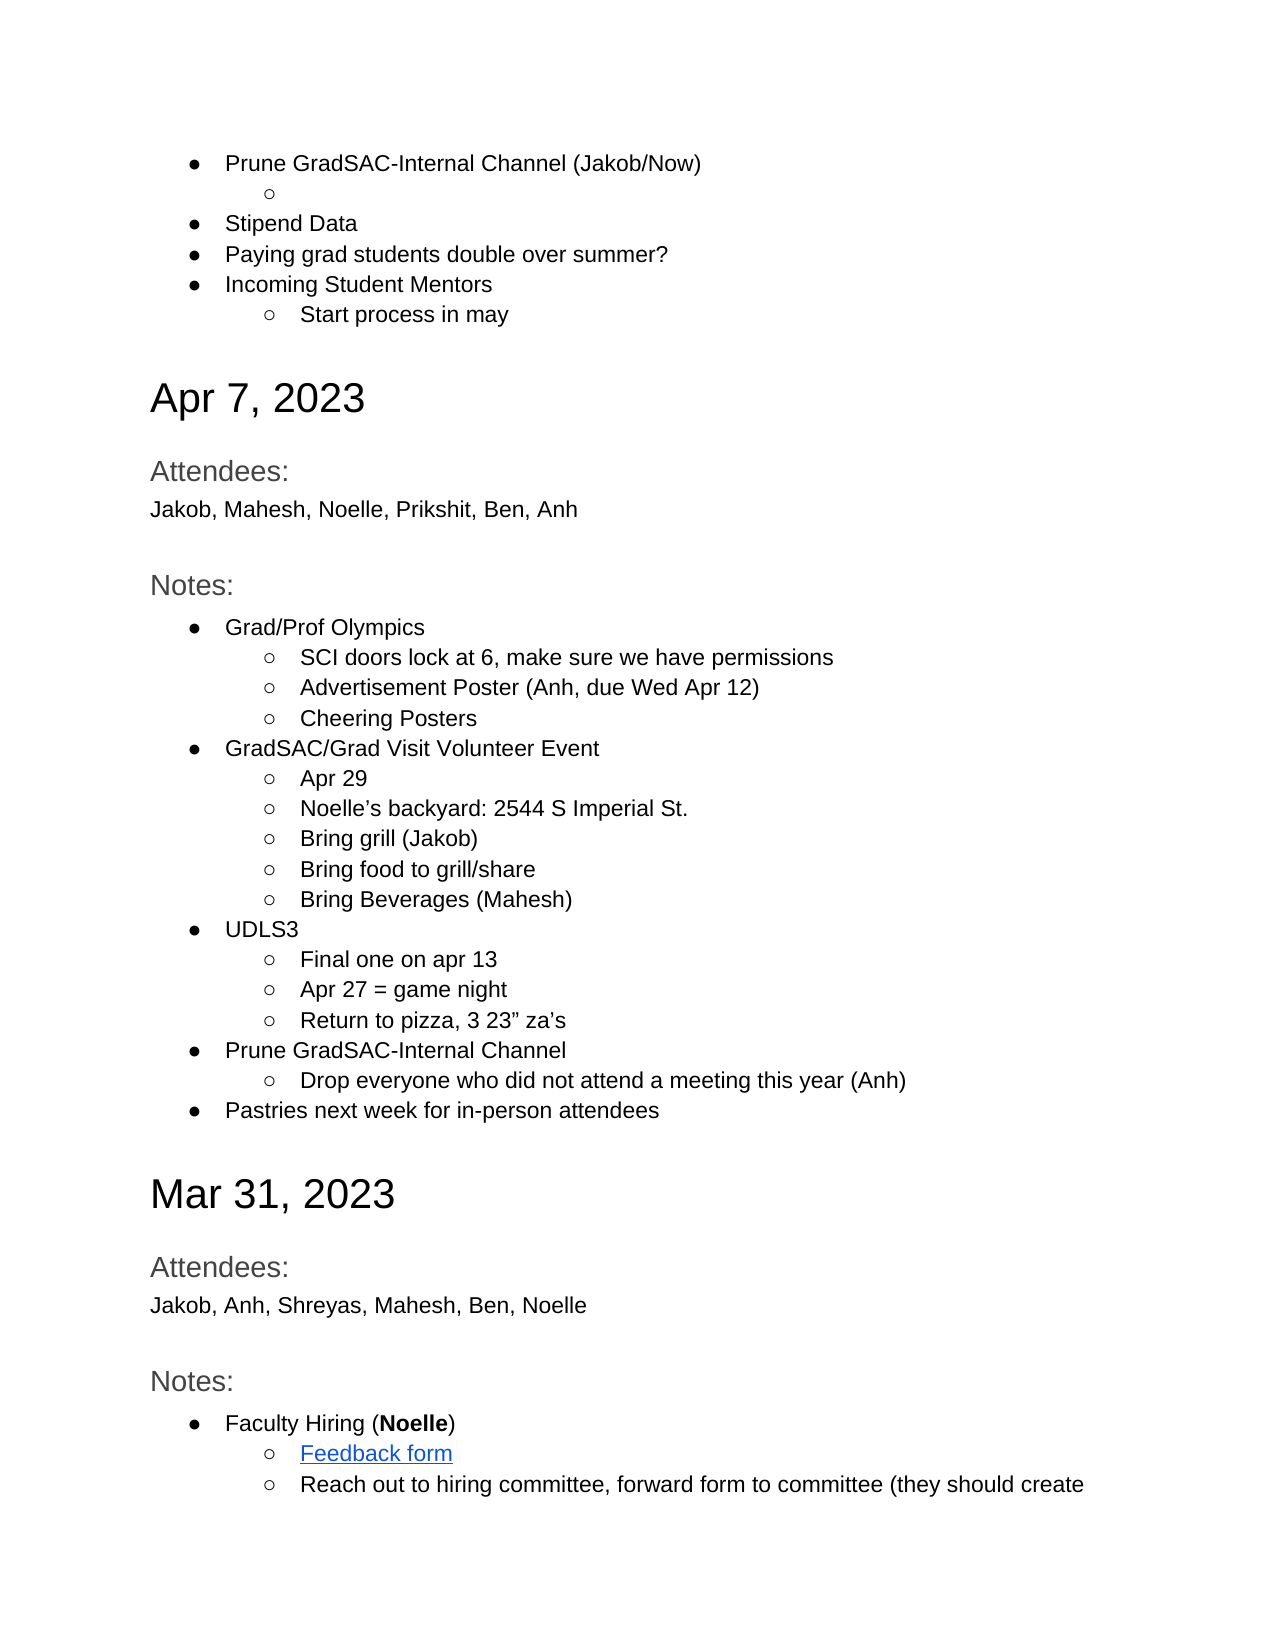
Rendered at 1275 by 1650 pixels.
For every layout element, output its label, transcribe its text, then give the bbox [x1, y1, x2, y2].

list UDLS3 [187, 916, 1125, 942]
list SCI doors lock at 6, make sure we have permissions [262, 644, 1125, 671]
list Apr 29 [262, 765, 1125, 791]
list Prune GradSAC-Internal Channel (Jakob/Now) [187, 150, 1125, 176]
list Drop everyone who did not attend a meeting this year (Anh) [262, 1067, 1125, 1093]
subtitle Notes: [150, 1364, 1125, 1398]
list Final one on apr 13 [262, 946, 1125, 973]
subtitle Apr 7, 2023 [150, 373, 1125, 421]
list Advertisement Poster (Anh, due Wed Apr 12) [262, 674, 1125, 701]
list Feedback form [262, 1440, 1125, 1467]
list Return to pizza, 3 23” za’s [262, 1007, 1125, 1033]
subtitle Attendees: [150, 454, 1125, 488]
list Apr 27 = game night [262, 976, 1125, 1003]
subtitle Notes: [150, 568, 1125, 601]
subtitle Mar 31, 2023 [150, 1169, 1125, 1217]
list Faculty Hiring (Noelle) [187, 1410, 1125, 1437]
list Prune GradSAC-Internal Channel [187, 1037, 1125, 1063]
list Incoming Student Mentors [187, 271, 1125, 297]
text Jakob, Mahesh, Noelle, Prikshit, Ben, Anh [150, 496, 1125, 522]
list Pastries next week for in-person attendees [187, 1097, 1125, 1124]
list Noelle’s backyard: 2544 S Imperial St. [262, 795, 1125, 822]
list Start process in may [262, 301, 1125, 327]
list Stipend Data [187, 210, 1125, 237]
list Paying grad students double over summer? [187, 241, 1125, 267]
list Reach out to hiring committee, forward form to committee (they should create [262, 1471, 1125, 1497]
subtitle Attendees: [150, 1250, 1125, 1284]
list Bring food to grill/share [262, 856, 1125, 882]
list Grad/Prof Olympics [187, 614, 1125, 640]
list Bring Beverages (Mahesh) [262, 886, 1125, 912]
list Bring grill (Jakob) [262, 825, 1125, 852]
text Jakob, Anh, Shreyas, Mahesh, Ben, Noelle [150, 1292, 1125, 1319]
list GradSAC/Grad Visit Volunteer Event [187, 735, 1125, 761]
list Cheering Posters [262, 704, 1125, 731]
